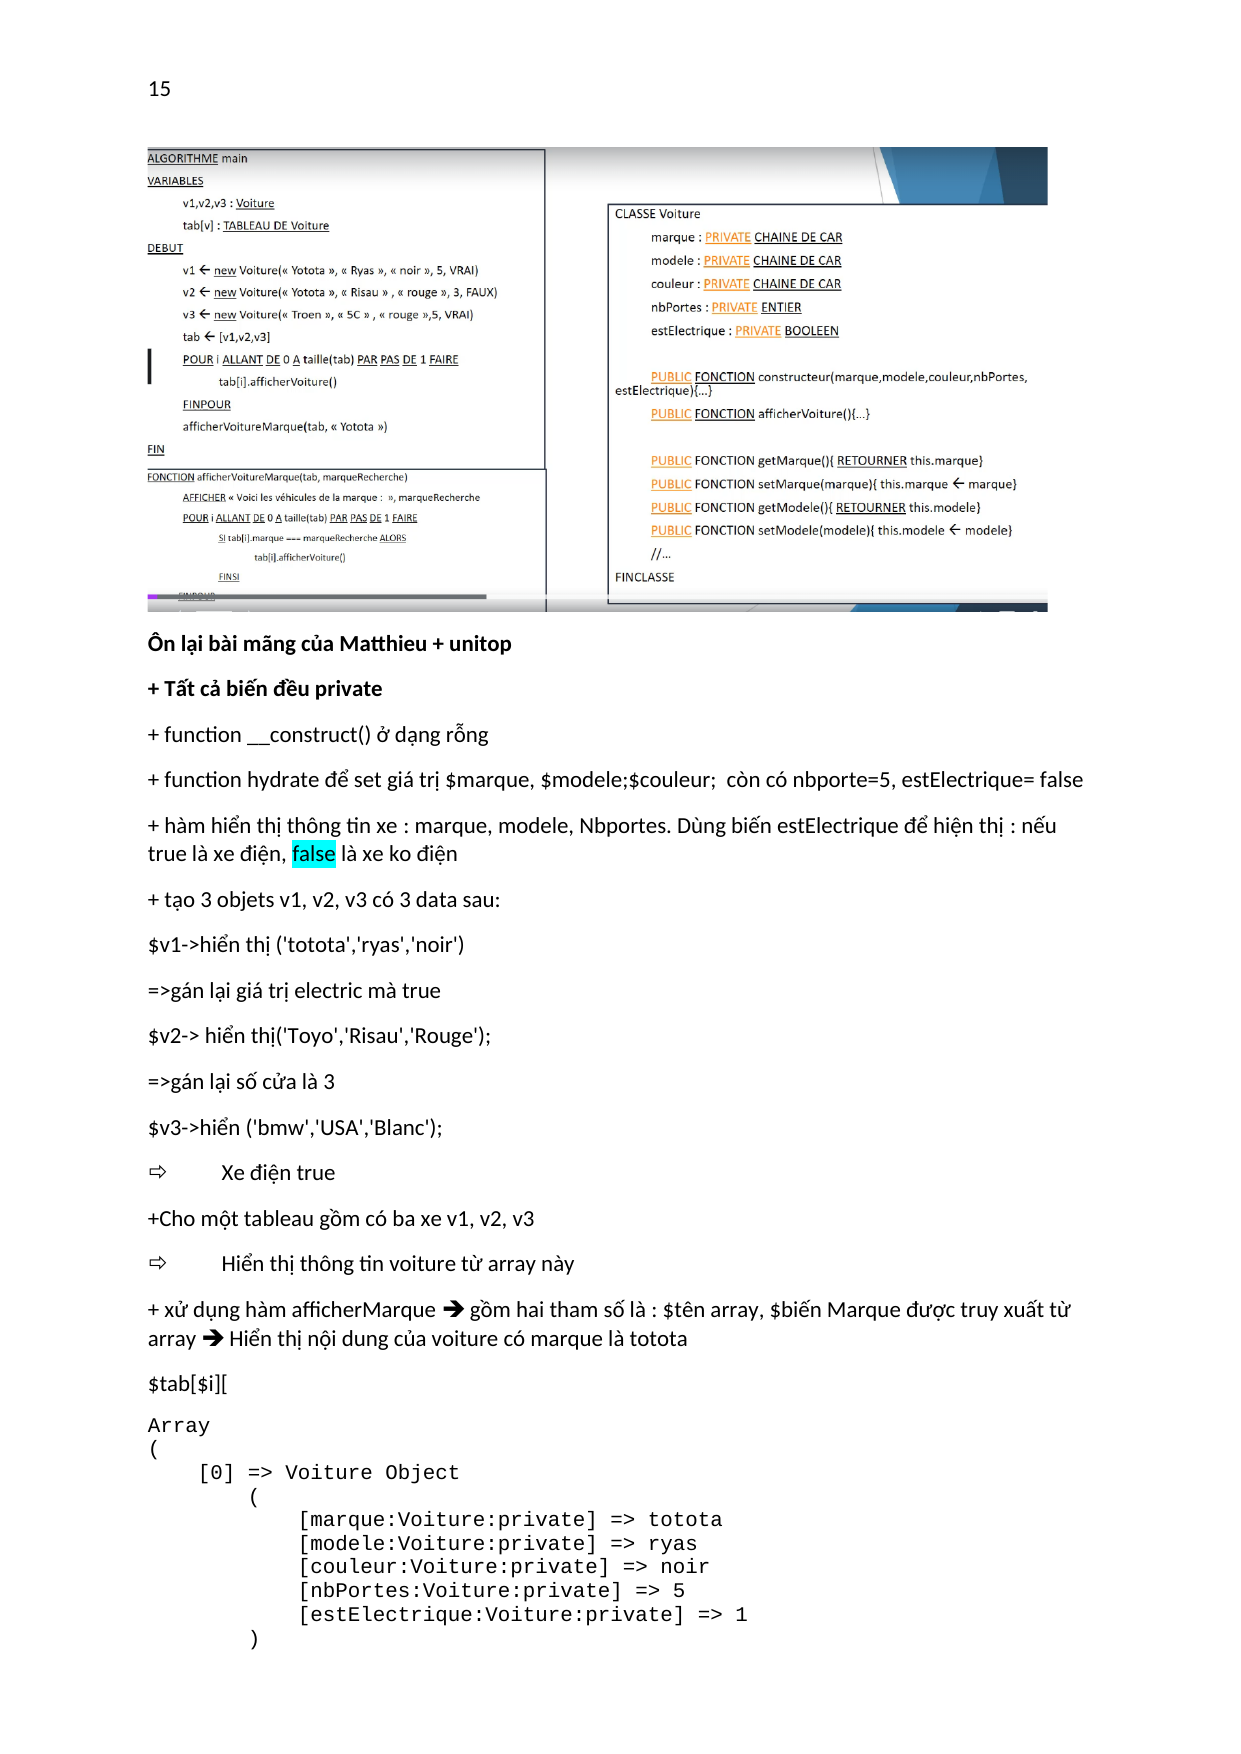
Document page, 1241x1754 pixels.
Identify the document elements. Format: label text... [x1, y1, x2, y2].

text [marque:Voiture:private] => totota [148, 1509, 1093, 1533]
text [modele:Voiture:private] => ryas [148, 1533, 1093, 1557]
text [nbPortes:Voiture:private] => 5 [148, 1580, 1093, 1604]
list + function hydrate để set giá trị $marque, $modele;$couleur; còn có nbporte=5, estElectrique= false [148, 765, 1093, 793]
text ( [148, 1438, 1093, 1462]
list $tab[$i][ [148, 1369, 1093, 1397]
list + function __construct() ở dạng rỗng [148, 720, 1093, 748]
text ( [148, 1486, 1093, 1509]
list + Tất cả biến đều private [148, 674, 1093, 702]
list $v2-> hiển thị('Toyo','Risau','Rouge'); [148, 1022, 1093, 1050]
list + xử dụng hàm afficherMarque  gồm hai tham số là : $tên array, $biến Marque được truy xuất từ array  Hiển thị nội dung của voiture có marque là totota [148, 1295, 1093, 1352]
list =>gán lại số cửa là 3 [148, 1067, 1093, 1095]
list + tạo 3 objets v1, v2, v3 có 3 data sau: [148, 885, 1093, 913]
text ) [148, 1627, 1093, 1651]
list Xe điện true [148, 1158, 1093, 1186]
list Hiển thị thông tin voiture từ array này [148, 1249, 1093, 1277]
list $v1->hiển thị ('totota','ryas','noir') [148, 931, 1093, 959]
list +Cho một tableau gồm có ba xe v1, v2, v3 [148, 1204, 1093, 1232]
list Ôn lại bài mãng của Matthieu + unitop [148, 629, 1093, 657]
list + hàm hiển thị thông tin xe : marque, modele, Nbportes. Dùng biến estElectrique để hiện thị : nếu true là xe điện, false là xe ko điện [148, 811, 1093, 868]
list $v3->hiển ('bmw','USA','Blanc'); [148, 1113, 1093, 1141]
text Array [148, 1415, 1093, 1438]
text [couleur:Voiture:private] => noir [148, 1557, 1093, 1580]
list =>gán lại giá trị electric mà true [148, 976, 1093, 1004]
text [estElectrique:Voiture:private] => 1 [148, 1604, 1093, 1627]
text [0] => Voiture Object [148, 1462, 1093, 1486]
